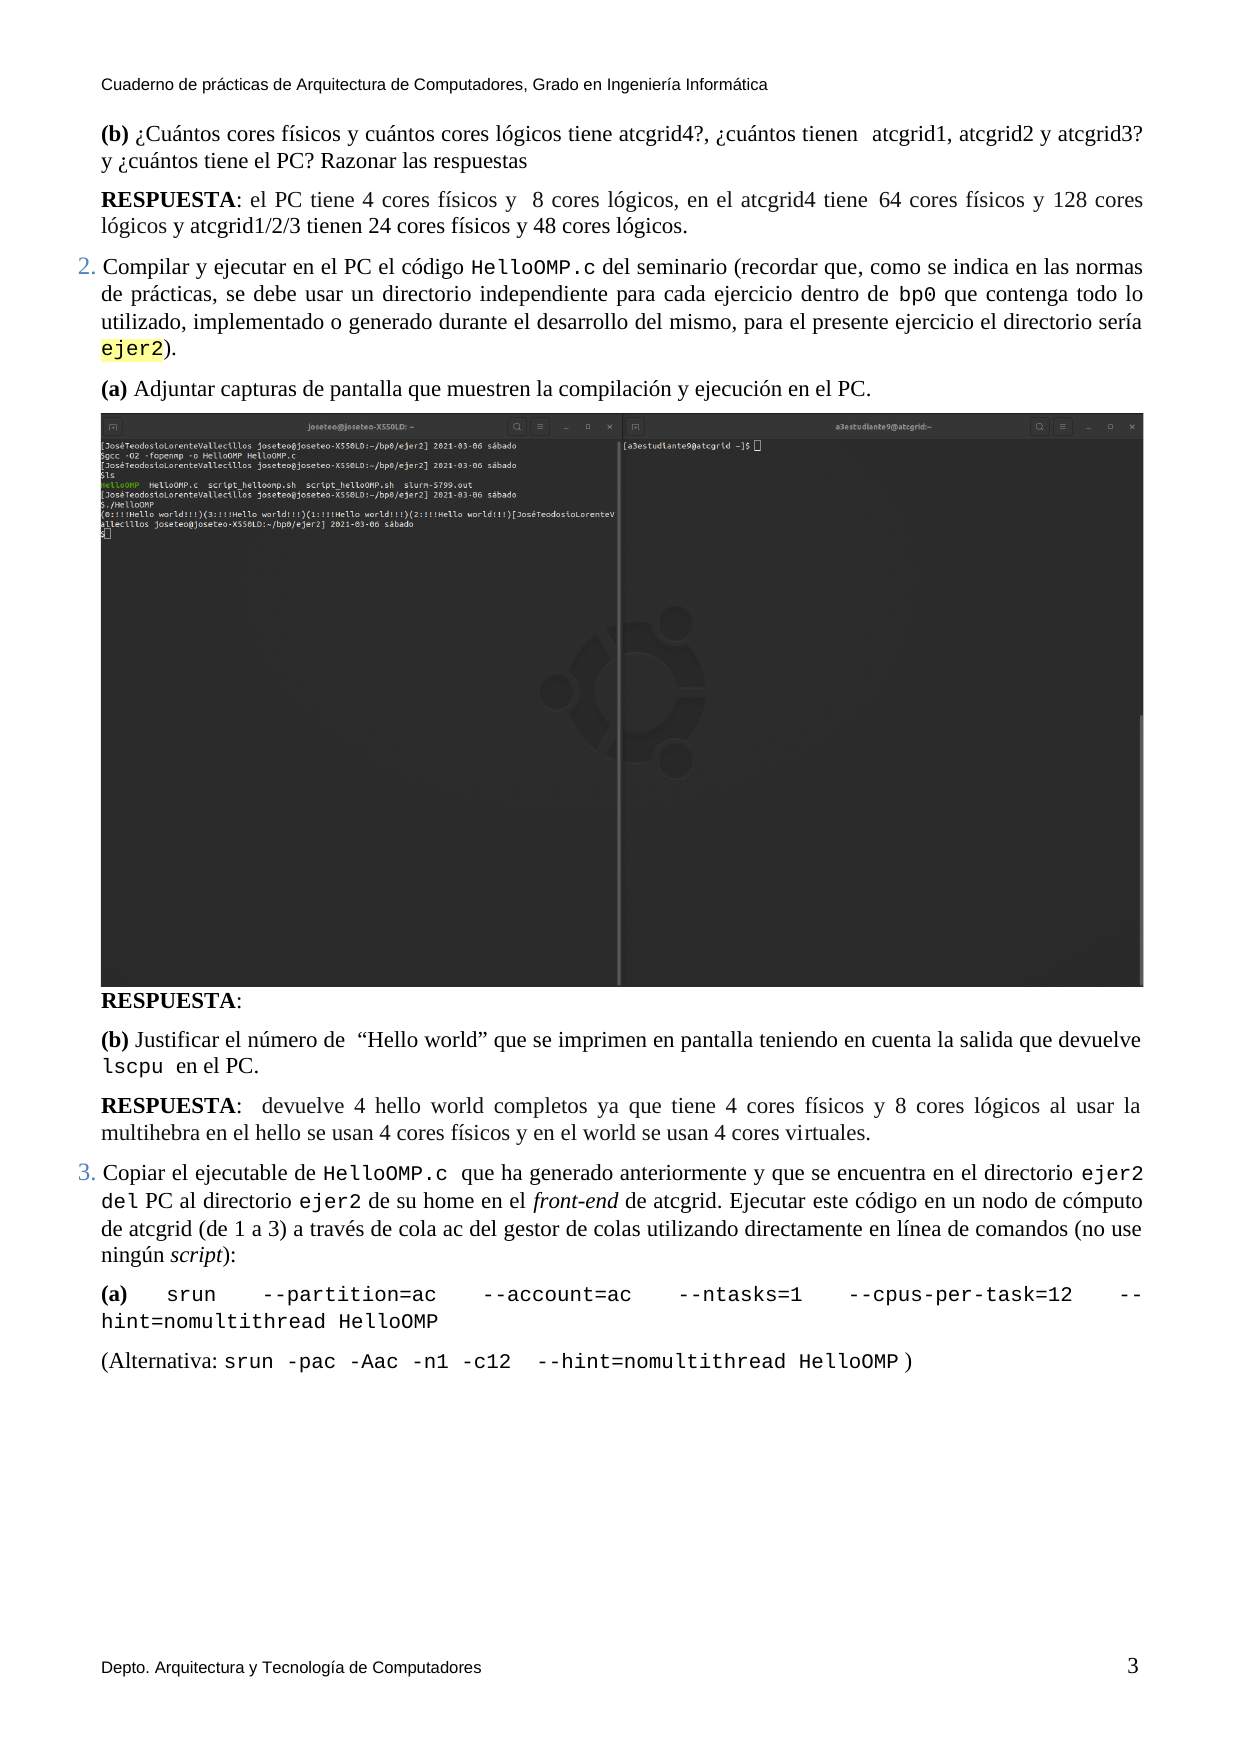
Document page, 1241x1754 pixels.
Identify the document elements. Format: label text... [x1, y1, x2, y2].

picture [100, 413, 1144, 987]
list Compilar y ejecutar en el PC el código HelloOMP.c del seminario (recordar que, como se indica en las normas de prácticas, se debe usar un directorio independiente para cada ejercicio dentro de bp0 que contenga todo lo utilizado, implementado o generado durante el desarrollo del mismo, para el presente ejercicio el directorio sería ejer2). [71, 251, 1143, 362]
text (b) ¿Cuántos cores físicos y cuántos cores lógicos tiene atcgrid4?, ¿cuántos tienen atcgrid1, atcgrid2 y atcgrid3? y ¿cuántos tiene el PC? Razonar las respuestas [101, 121, 1143, 173]
list RESPUESTA: el PC tiene 4 cores físicos y 8 cores lógicos, en el atcgrid4 tiene 64 cores físicos y 128 cores lógicos y atcgrid1/2/3 tienen 24 cores físicos y 48 cores lógicos. [101, 186, 1143, 238]
text (b) Justificar el número de “Hello world” que se imprimen en pantalla teniendo en cuenta la salida que devuelve lscpu en el PC. [101, 1026, 1143, 1080]
text (a) srun --partition=ac --account=ac --ntasks=1 --cpus-per-task=12 --hint=nomultithread HelloOMP [101, 1280, 1143, 1335]
text (Alternativa: srun -pac -Aac -n1 -c12 --hint=nomultithread HelloOMP ) [101, 1347, 1143, 1375]
text RESPUESTA: [101, 987, 1143, 1013]
list Copiar el ejecutable de HelloOMP.c que ha generado anteriormente y que se encuentra en el directorio ejer2 del PC al directorio ejer2 de su home en el front-end de atcgrid. Ejecutar este código en un nodo de cómputo de atcgrid (de 1 a 3) a través de cola ac del gestor de colas utilizando directamente en línea de comandos (no use ningún script): [71, 1157, 1143, 1267]
text RESPUESTA: devuelve 4 hello world completos ya que tiene 4 cores físicos y 8 cores lógicos al usar la multihebra en el hello se usan 4 cores físicos y en el world se usan 4 cores virtuales. [101, 1092, 1143, 1145]
text (a) Adjuntar capturas de pantalla que muestren la compilación y ejecución en el PC. [101, 374, 1143, 401]
